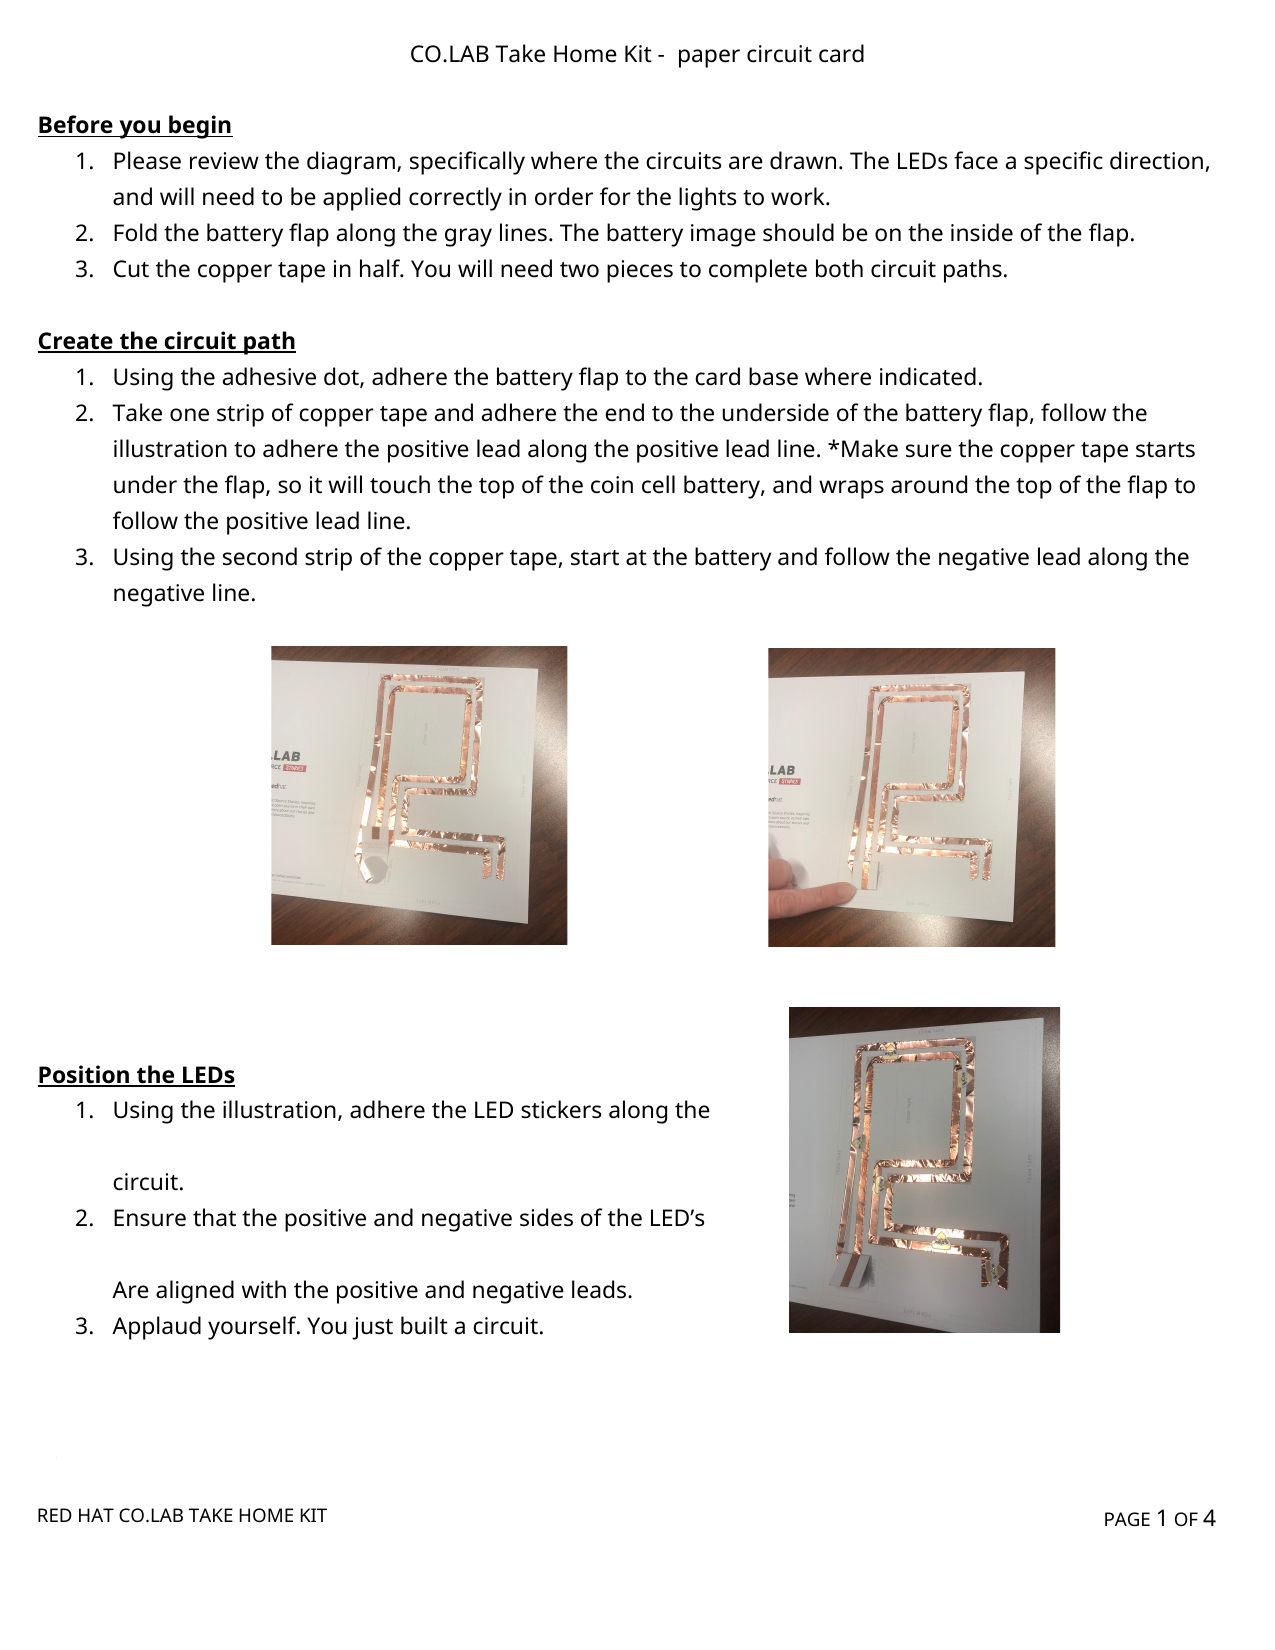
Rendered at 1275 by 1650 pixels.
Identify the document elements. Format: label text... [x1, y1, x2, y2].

picture [271, 646, 568, 945]
text [1061, 1058, 1237, 1090]
list [1061, 1202, 1237, 1305]
list Fold the battery flap along the gray lines. The battery image should be on the inside of the flap. [75, 217, 1237, 248]
list Using the illustration, adhere the LED stickers along the circuit. [75, 1094, 789, 1198]
list Cut the copper tape in half. You will need two pieces to complete both circuit paths. [75, 253, 1237, 284]
list Using the second strip of the copper tape, start at the battery and follow the negative lead along the negative line. [75, 541, 1237, 608]
text Position the LEDs [37, 1058, 789, 1090]
picture [789, 1007, 1061, 1333]
list Take one strip of copper tape and adhere the end to the underside of the battery flap, follow the illustration to adhere the positive lead along the positive lead line. *Make sure the copper tape starts under the flap, so it will touch the top of the coin cell battery, and wraps around the top of the flap to follow the positive lead line. [75, 397, 1237, 536]
list Using the adhesive dot, adhere the battery flap to the card base where indicated. [75, 361, 1237, 392]
text Create the circuit path [37, 325, 1237, 356]
text CO.LAB Take Home Kit - paper circuit card [37, 37, 1237, 69]
list Applaud yourself. You just built a circuit. [75, 1310, 1237, 1341]
text Before you begin [37, 109, 1237, 141]
list Ensure that the positive and negative sides of the LED’s Are aligned with the positive and negative leads. [75, 1202, 789, 1305]
list Please review the diagram, specifically where the circuits are drawn. The LEDs face a specific direction, and will need to be applied correctly in order for the lights to work. [75, 145, 1237, 212]
picture [768, 648, 1056, 765]
list [1061, 1094, 1237, 1198]
